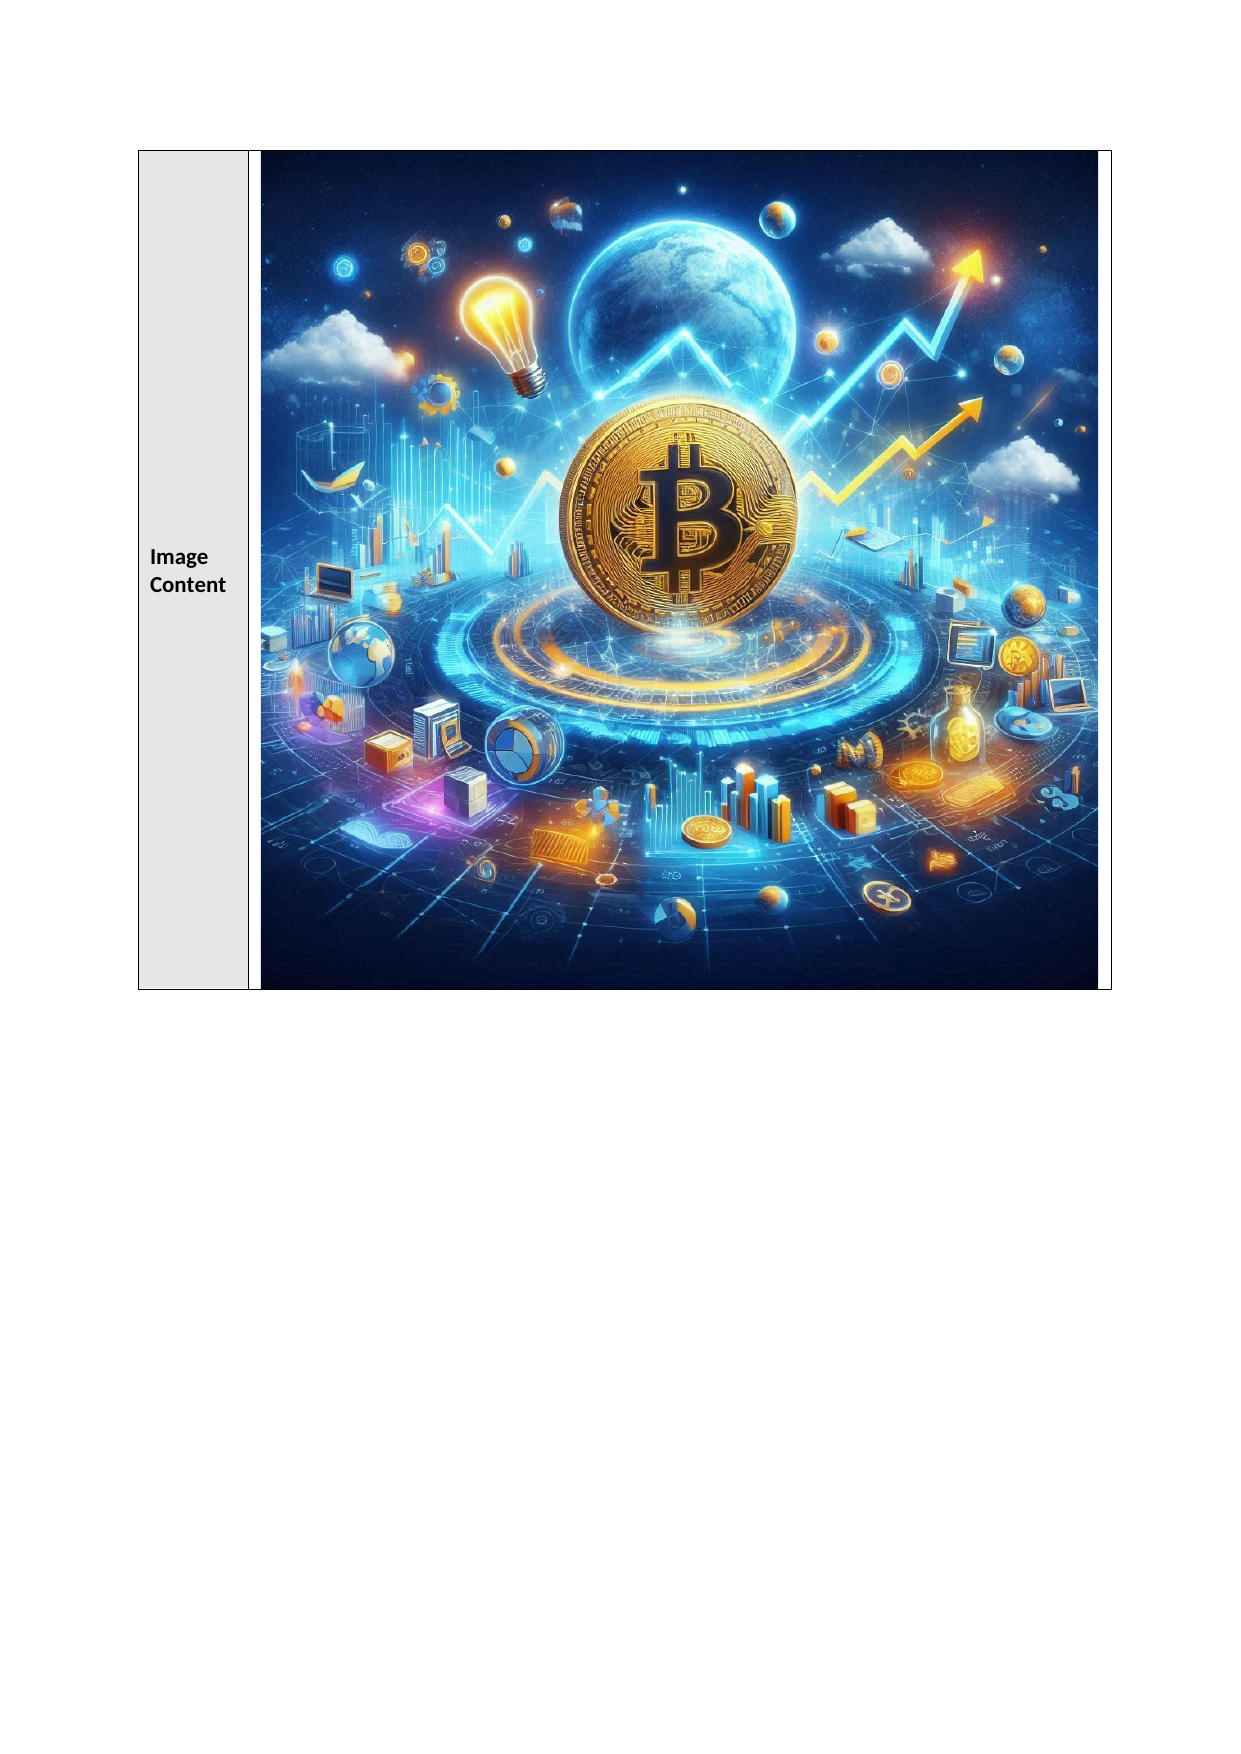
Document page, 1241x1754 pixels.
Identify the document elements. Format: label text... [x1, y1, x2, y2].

table_cell [249, 151, 260, 988]
picture [260, 151, 1099, 989]
table_cell [1099, 151, 1111, 988]
table_cell Image Content [139, 151, 248, 988]
